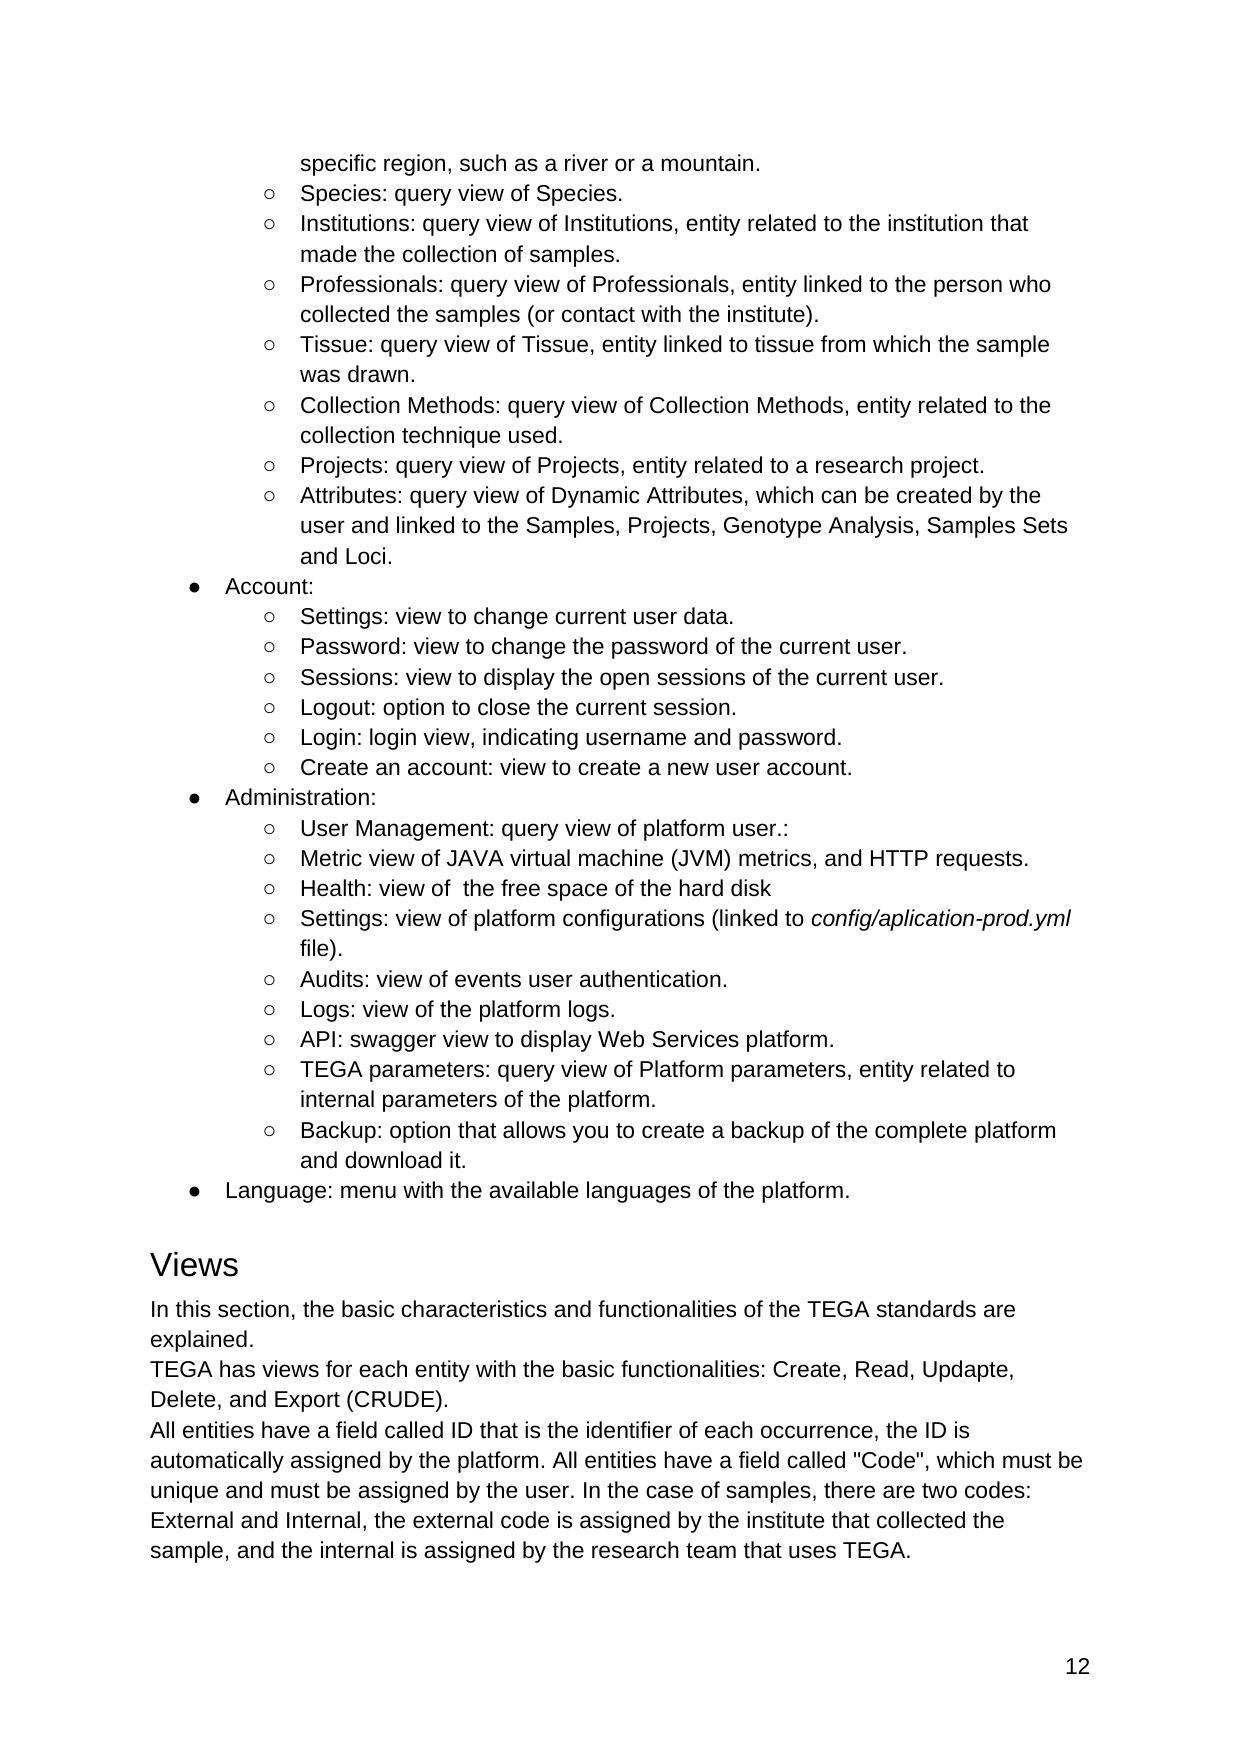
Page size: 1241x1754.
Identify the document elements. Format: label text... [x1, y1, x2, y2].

list Metric view of JAVA virtual machine (JVM) metrics, and HTTP requests. [262, 845, 1090, 871]
list Administration: [187, 784, 1090, 811]
list Account: [187, 573, 1090, 599]
list Logout: option to close the current session. [262, 694, 1090, 720]
list Settings: view to change current user data. [262, 603, 1090, 629]
list specific region, such as a river or a mountain. [262, 150, 1090, 176]
text All entities have a field called ID that is the identifier of each occurrence, the ID is automatically assigned by the platform. All entities have a field called "Code", which must be unique and must be assigned by the user. In the case of samples, there are two codes: External and Internal, the external code is assigned by the institute that collected the sample, and the internal is assigned by the research team that uses TEGA. [150, 1417, 1090, 1564]
list TEGA parameters: query view of Platform parameters, entity related to internal parameters of the platform. [262, 1056, 1090, 1113]
list User Management: query view of platform user.: [262, 814, 1090, 841]
list Language: menu with the available languages of the platform. [187, 1177, 1090, 1203]
list Species: query view of Species. [262, 180, 1090, 207]
list Audits: view of events user authentication. [262, 966, 1090, 992]
text In this section, the basic characteristics and functionalities of the TEGA standards are explained. [150, 1296, 1090, 1352]
list Attributes: query view of Dynamic Attributes, which can be created by the user and linked to the Samples, Projects, Genotype Analysis, Samples Sets and Loci. [262, 482, 1090, 569]
list Logs: view of the platform logs. [262, 996, 1090, 1022]
list Create an account: view to create a new user account. [262, 754, 1090, 781]
list Institutions: query view of Institutions, entity related to the institution that made the collection of samples. [262, 210, 1090, 267]
list Login: login view, indicating username and password. [262, 724, 1090, 750]
list Settings: view of platform configurations (linked to config/aplication-prod.yml file). [262, 905, 1090, 962]
list Tissue: query view of Tissue, entity linked to tissue from which the sample was drawn. [262, 331, 1090, 388]
list Professionals: query view of Professionals, entity linked to the person who collected the samples (or contact with the institute). [262, 271, 1090, 327]
list Password: view to change the password of the current user. [262, 633, 1090, 660]
list API: swagger view to display Web Services platform. [262, 1026, 1090, 1052]
text TEGA has views for each entity with the basic functionalities: Create, Read, Updapte, Delete, and Export (CRUDE). [150, 1356, 1090, 1413]
list Health: view of the free space of the hard disk [262, 875, 1090, 901]
list Projects: query view of Projects, entity related to a research project. [262, 452, 1090, 478]
subtitle Views [150, 1245, 1090, 1283]
list Collection Methods: query view of Collection Methods, entity related to the collection technique used. [262, 392, 1090, 448]
list Backup: option that allows you to create a backup of the complete platform and download it. [262, 1117, 1090, 1173]
list Sessions: view to display the open sessions of the current user. [262, 663, 1090, 690]
